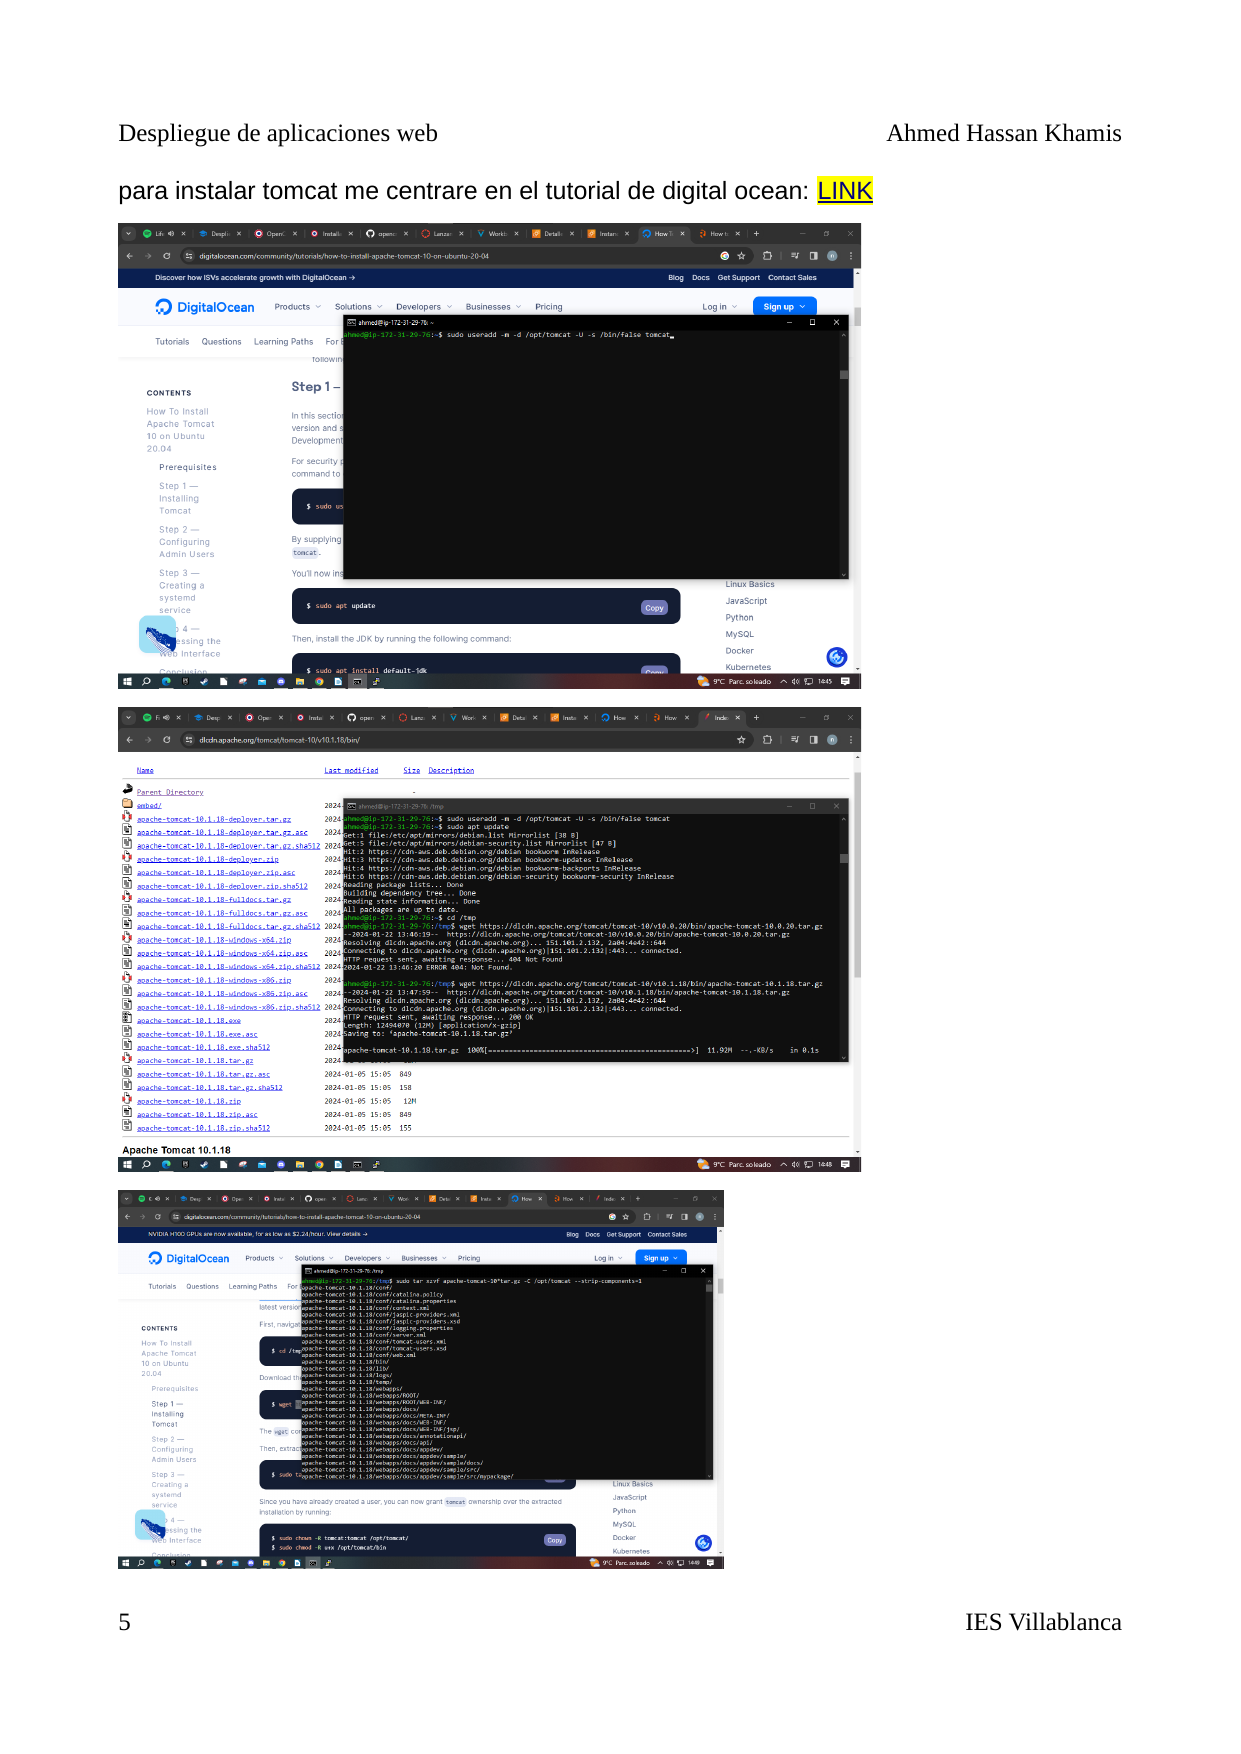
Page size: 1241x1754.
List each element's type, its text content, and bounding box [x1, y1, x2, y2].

picture [118, 223, 862, 689]
picture [118, 707, 862, 1172]
picture [118, 1190, 724, 1569]
text para instalar tomcat me centrare en el tutorial de digital ocean: LINK [118, 176, 1122, 205]
